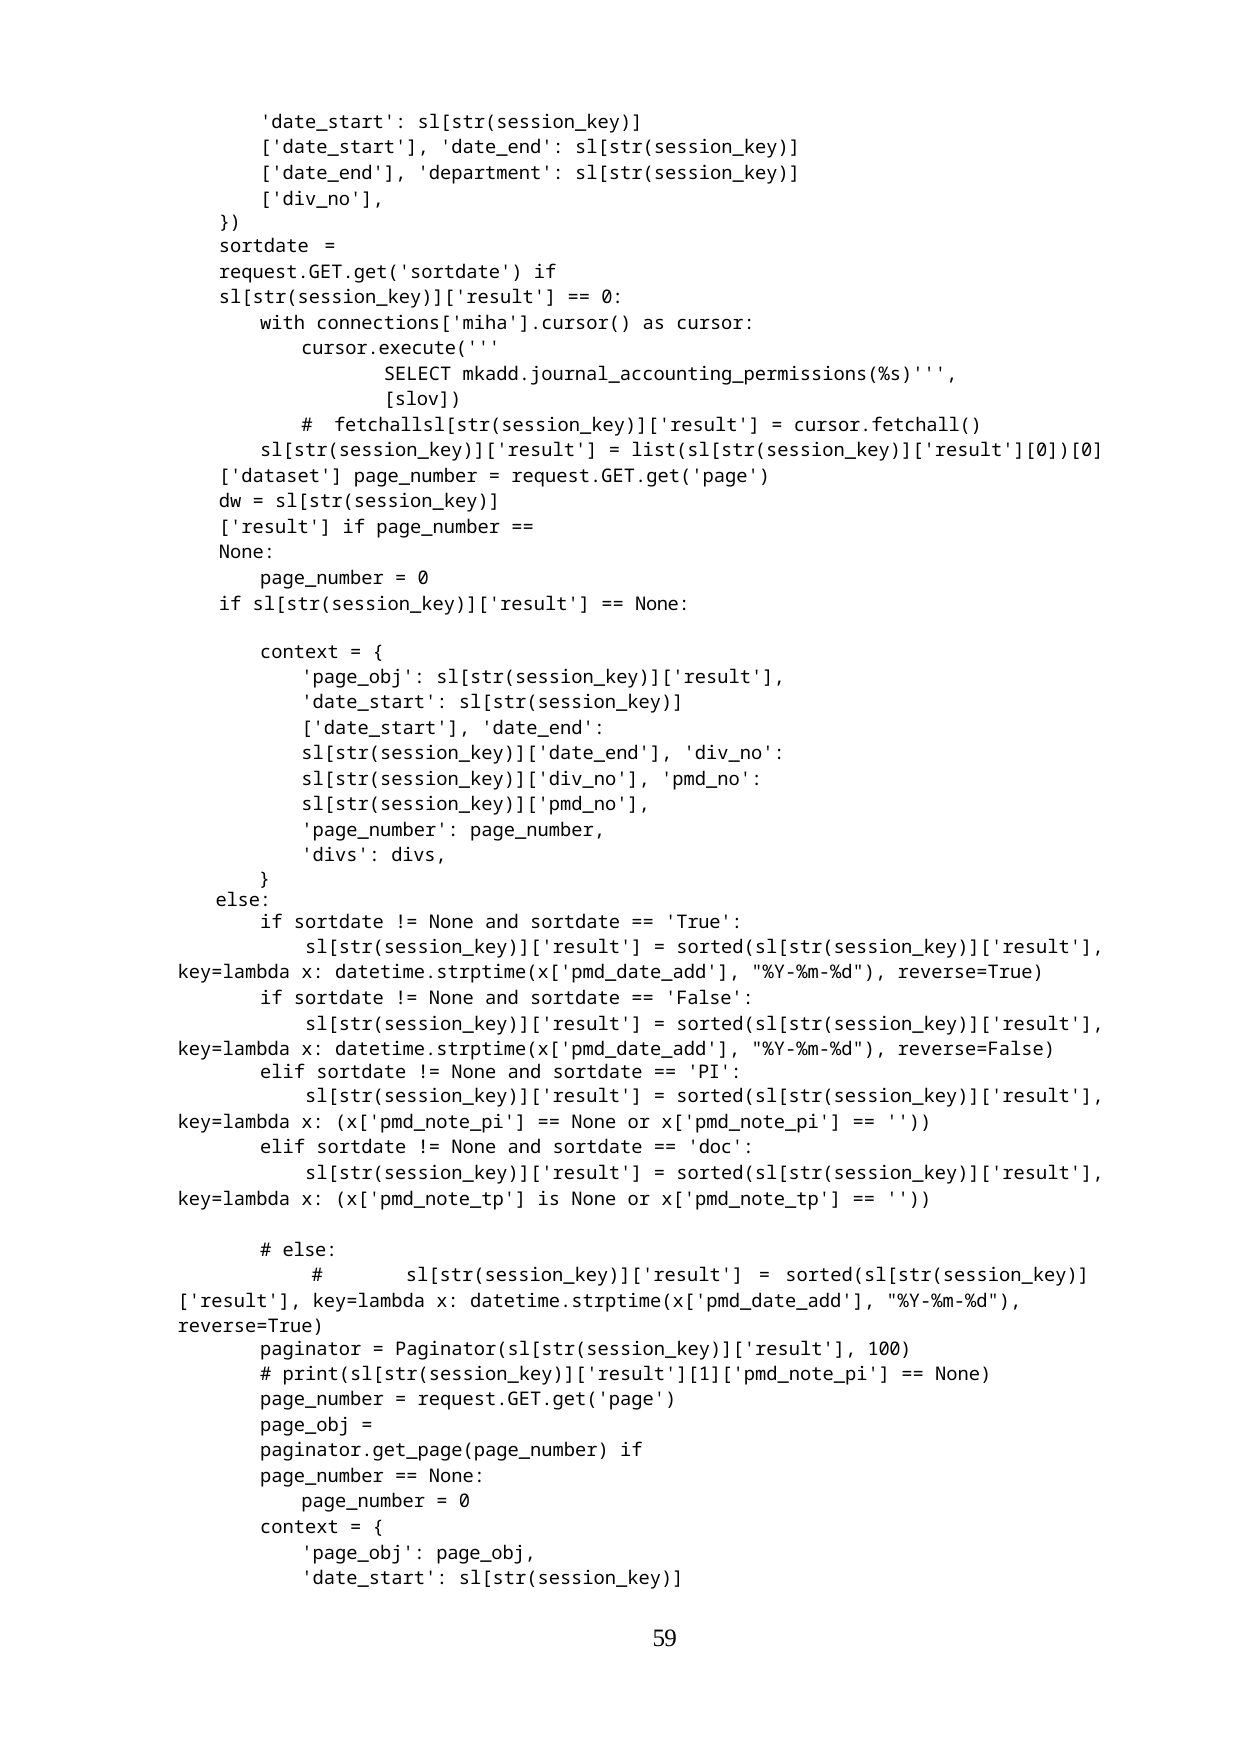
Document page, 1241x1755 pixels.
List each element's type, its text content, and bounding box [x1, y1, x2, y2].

text sl[str(session_key)]['result'] = sorted(sl[str(session_key)]['result'], key=lambda x: (x['pmd_note_tp'] is None or x['pmd_note_tp'] == '')) [177, 1159, 1159, 1211]
text 'divs': divs, [301, 842, 1241, 867]
text elif sortdate != None and sortdate == 'PI': [260, 1061, 1241, 1083]
text elif sortdate != None and sortdate == 'doc': [260, 1134, 1241, 1159]
text # sl[str(session_key)]['result'] = sorted(sl[str(session_key)]['result'], key=lambda x: datetime.strptime(x['pmd_date_add'], "%Y-%m-%d"), reverse=True) [177, 1262, 1150, 1338]
text sl[str(session_key)]['result'] = sorted(sl[str(session_key)]['result'], key=lambda x: (x['pmd_note_pi'] == None or x['pmd_note_pi'] == '')) [177, 1083, 1159, 1134]
text SELECT mkadd.journal_accounting_permissions(%s)''', [slov]) [383, 360, 969, 411]
text # fetchallsl[str(session_key)]['result'] = cursor.fetchall() [301, 411, 1241, 437]
text } [118, 867, 271, 889]
text paginator = Paginator(sl[str(session_key)]['result'], 100) [260, 1338, 1241, 1360]
text # print(sl[str(session_key)]['result'][1]['pmd_note_pi'] == None) page_number = request.GET.get('page') [260, 1360, 1027, 1411]
text page_number = 0 [260, 564, 1241, 590]
text }) [219, 211, 1241, 232]
text sl[str(session_key)]['result'] = sorted(sl[str(session_key)]['result'], key=lambda x: datetime.strptime(x['pmd_date_add'], "%Y-%m-%d"), reverse=False) [177, 1010, 1159, 1061]
text with connections['miha'].cursor() as cursor: cursor.execute(''' [260, 309, 806, 360]
text if sl[str(session_key)]['result'] == None: [219, 590, 1241, 616]
text if sortdate != None and sortdate == 'False': [260, 984, 1241, 1010]
text sl[str(session_key)]['result'] = sorted(sl[str(session_key)]['result'], key=lambda x: datetime.strptime(x['pmd_date_add'], "%Y-%m-%d"), reverse=True) [177, 933, 1159, 984]
text 'page_obj': page_obj, [301, 1539, 1241, 1564]
text sortdate = request.GET.get('sortdate') if sl[str(session_key)]['result'] == 0: [219, 232, 632, 309]
text context = { [260, 641, 1241, 663]
text else: [118, 889, 271, 911]
text page_obj = paginator.get_page(page_number) if page_number == None: [260, 1411, 697, 1488]
text if sortdate != None and sortdate == 'True': [260, 911, 1241, 933]
text dw = sl[str(session_key)]['result'] if page_number == None: [219, 488, 581, 564]
text # else: [260, 1236, 1241, 1262]
text 'page_obj': sl[str(session_key)]['result'], 'date_start': sl[str(session_key)]['date_start'], 'date_end': sl[str(session_key)]['date_end'], 'div_no': sl[str(session_key)]['div_no'], 'pmd_no': sl[str(session_key)]['pmd_no'], 'page_number': page_number, [301, 663, 812, 842]
text sl[str(session_key)]['result'] = list(sl[str(session_key)]['result'][0])[0]['dataset'] page_number = request.GET.get('page') [219, 437, 1167, 488]
text 'date_start': sl[str(session_key)] [301, 1564, 812, 1590]
text 'date_start': sl[str(session_key)]['date_start'], 'date_end': sl[str(session_key)]['date_end'], 'department': sl[str(session_key)]['div_no'], [260, 108, 806, 210]
text page_number = 0 context = { [260, 1488, 491, 1539]
